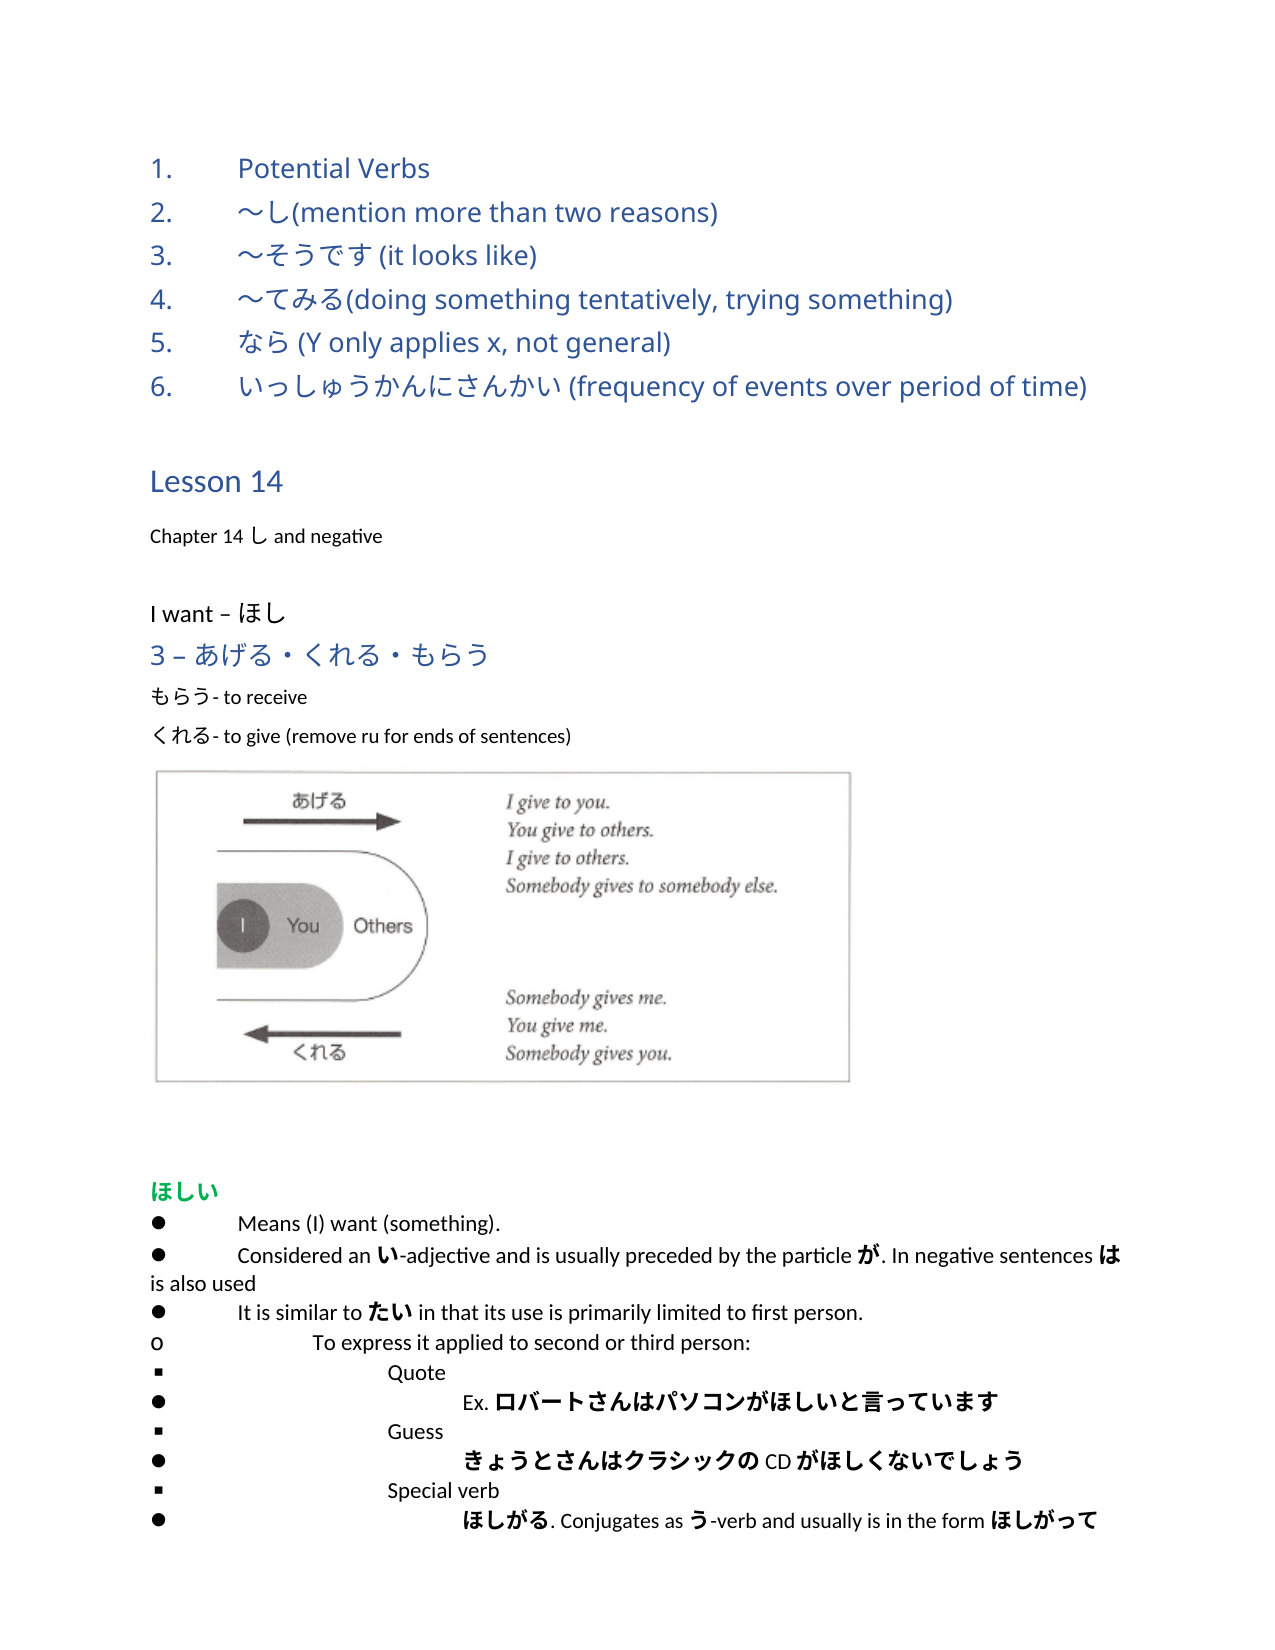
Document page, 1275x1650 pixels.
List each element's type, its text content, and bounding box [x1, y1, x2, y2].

text もらう- to receive [150, 673, 1125, 712]
subtitle ～そうです (it looks like) [150, 234, 1125, 273]
text I want – ほし [150, 593, 1125, 629]
subtitle Lesson 14 [150, 460, 1125, 501]
list To express it applied to second or third person: [150, 1328, 1125, 1356]
list Ex. ロバートさんはパソコンがほしいと言っています [150, 1387, 1125, 1416]
text ほしい [150, 1182, 1125, 1205]
picture [150, 755, 869, 1095]
text くれる- to give (remove ru for ends of sentences) [150, 712, 1125, 751]
subtitle Potential Verbs [150, 149, 1125, 186]
subtitle なら (Y only applies x, not general) [150, 321, 1125, 361]
list Guess [150, 1417, 1125, 1445]
list Special verb [150, 1477, 1125, 1504]
list ほしがる. Conjugates as う-verb and usually is in the form ほしがって [150, 1507, 1125, 1534]
list Considered an い-adjective and is usually preceded by the particle が. In negative sentences は is also used [150, 1242, 1125, 1297]
subtitle 3 – あげる・くれる・もらう [150, 634, 1125, 673]
subtitle ～てみる(doing something tentatively, trying something) [150, 278, 1125, 317]
subtitle いっしゅうかんにさんかい (frequency of events over period of time) [150, 365, 1125, 404]
list It is similar to たいin that its use is primarily limited to first person. [150, 1298, 1125, 1326]
subtitle ～し(mention more than two reasons) [150, 191, 1125, 230]
list Means (I) want (something). [150, 1209, 1125, 1237]
text Chapter 14 し and negative [150, 522, 1125, 549]
list Quote [150, 1358, 1125, 1386]
list きょうとさんはクラシックのCDがほしくないでしょう [150, 1447, 1125, 1475]
